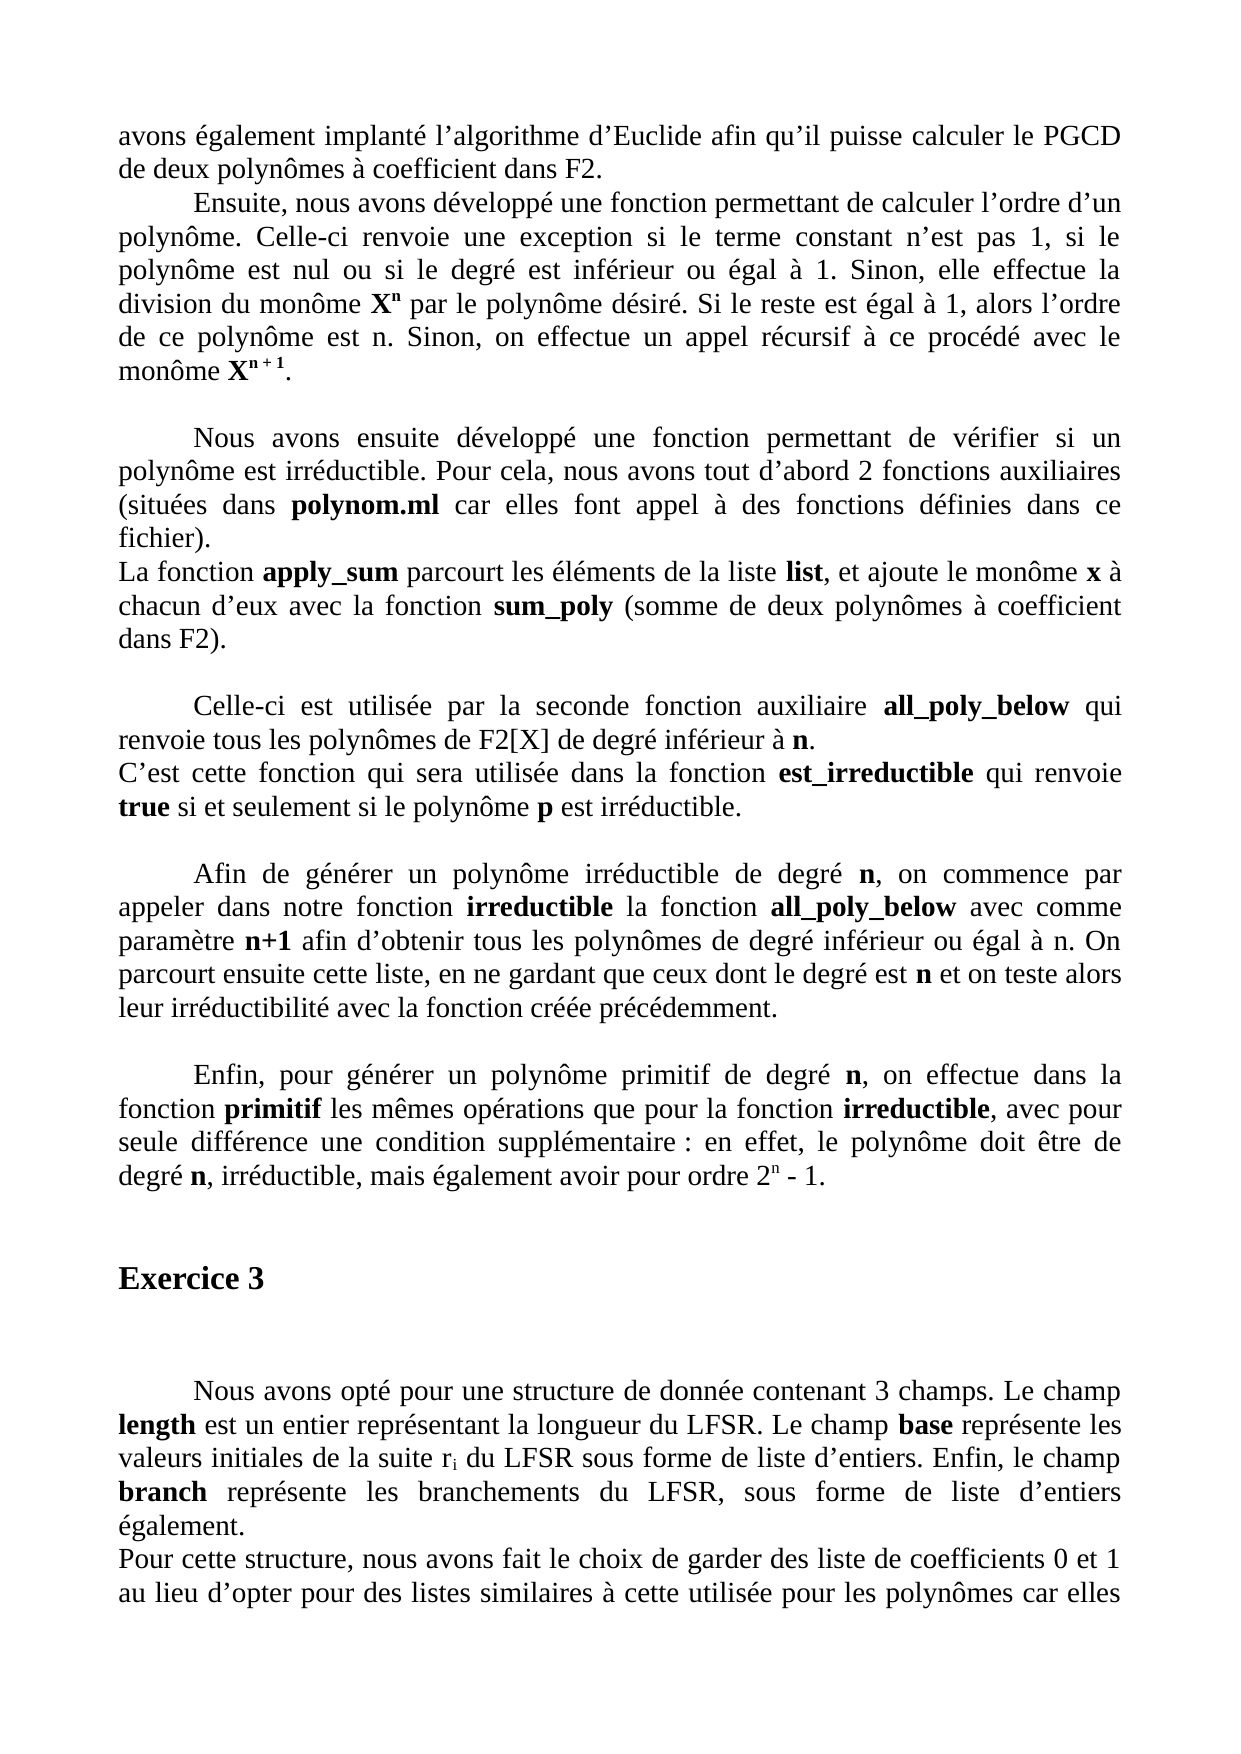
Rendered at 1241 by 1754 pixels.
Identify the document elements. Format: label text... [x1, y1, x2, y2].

text Pour cette structure, nous avons fait le choix de garder des liste de coefficients 0 et 1 au lieu d’opter pour des listes similaires à cette utilisée pour les polynômes car elles [118, 1541, 1122, 1608]
text Enfin, pour générer un polynôme primitif de degré n, on effectue dans la fonction primitif les mêmes opérations que pour la fonction irreductible, avec pour seule différence une condition supplémentaire : en effet, le polynôme doit être de degré n, irréductible, mais également avoir pour ordre 2n - 1. [118, 1057, 1122, 1191]
text Nous avons opté pour une structure de donnée contenant 3 champs. Le champ length est un entier représentant la longueur du LFSR. Le champ base représente les valeurs initiales de la suite ri du LFSR sous forme de liste d’entiers. Enfin, le champ branch représente les branchements du LFSR, sous forme de liste d’entiers également. [118, 1373, 1122, 1541]
text Afin de générer un polynôme irréductible de degré n, on commence par appeler dans notre fonction irreductible la fonction all_poly_below avec comme paramètre n+1 afin d’obtenir tous les polynômes de degré inférieur ou égal à n. On parcourt ensuite cette liste, en ne gardant que ceux dont le degré est n et on teste alors leur irréductibilité avec la fonction créée précédemment. [118, 856, 1122, 1024]
text Exercice 3 [118, 1258, 1122, 1297]
text avons également implanté l’algorithme d’Euclide afin qu’il puisse calculer le PGCD de deux polynômes à coefficient dans F2. [118, 118, 1122, 185]
text C’est cette fonction qui sera utilisée dans la fonction est_irreductible qui renvoie true si et seulement si le polynôme p est irréductible. [118, 755, 1122, 822]
text Celle-ci est utilisée par la seconde fonction auxiliaire all_poly_below qui renvoie tous les polynômes de F2[X] de degré inférieur à n. [118, 688, 1122, 755]
text La fonction apply_sum parcourt les éléments de la liste list, et ajoute le monôme x à chacun d’eux avec la fonction sum_poly (somme de deux polynômes à coefficient dans F2). [118, 554, 1122, 655]
text Nous avons ensuite développé une fonction permettant de vérifier si un polynôme est irréductible. Pour cela, nous avons tout d’abord 2 fonctions auxiliaires (situées dans polynom.ml car elles font appel à des fonctions définies dans ce fichier). [118, 420, 1122, 554]
text Ensuite, nous avons développé une fonction permettant de calculer l’ordre d’un polynôme. Celle-ci renvoie une exception si le terme constant n’est pas 1, si le polynôme est nul ou si le degré est inférieur ou égal à 1. Sinon, elle effectue la division du monôme Xn par le polynôme désiré. Si le reste est égal à 1, alors l’ordre de ce polynôme est n. Sinon, on effectue un appel récursif à ce procédé avec le monôme Xn + 1. [118, 185, 1122, 386]
